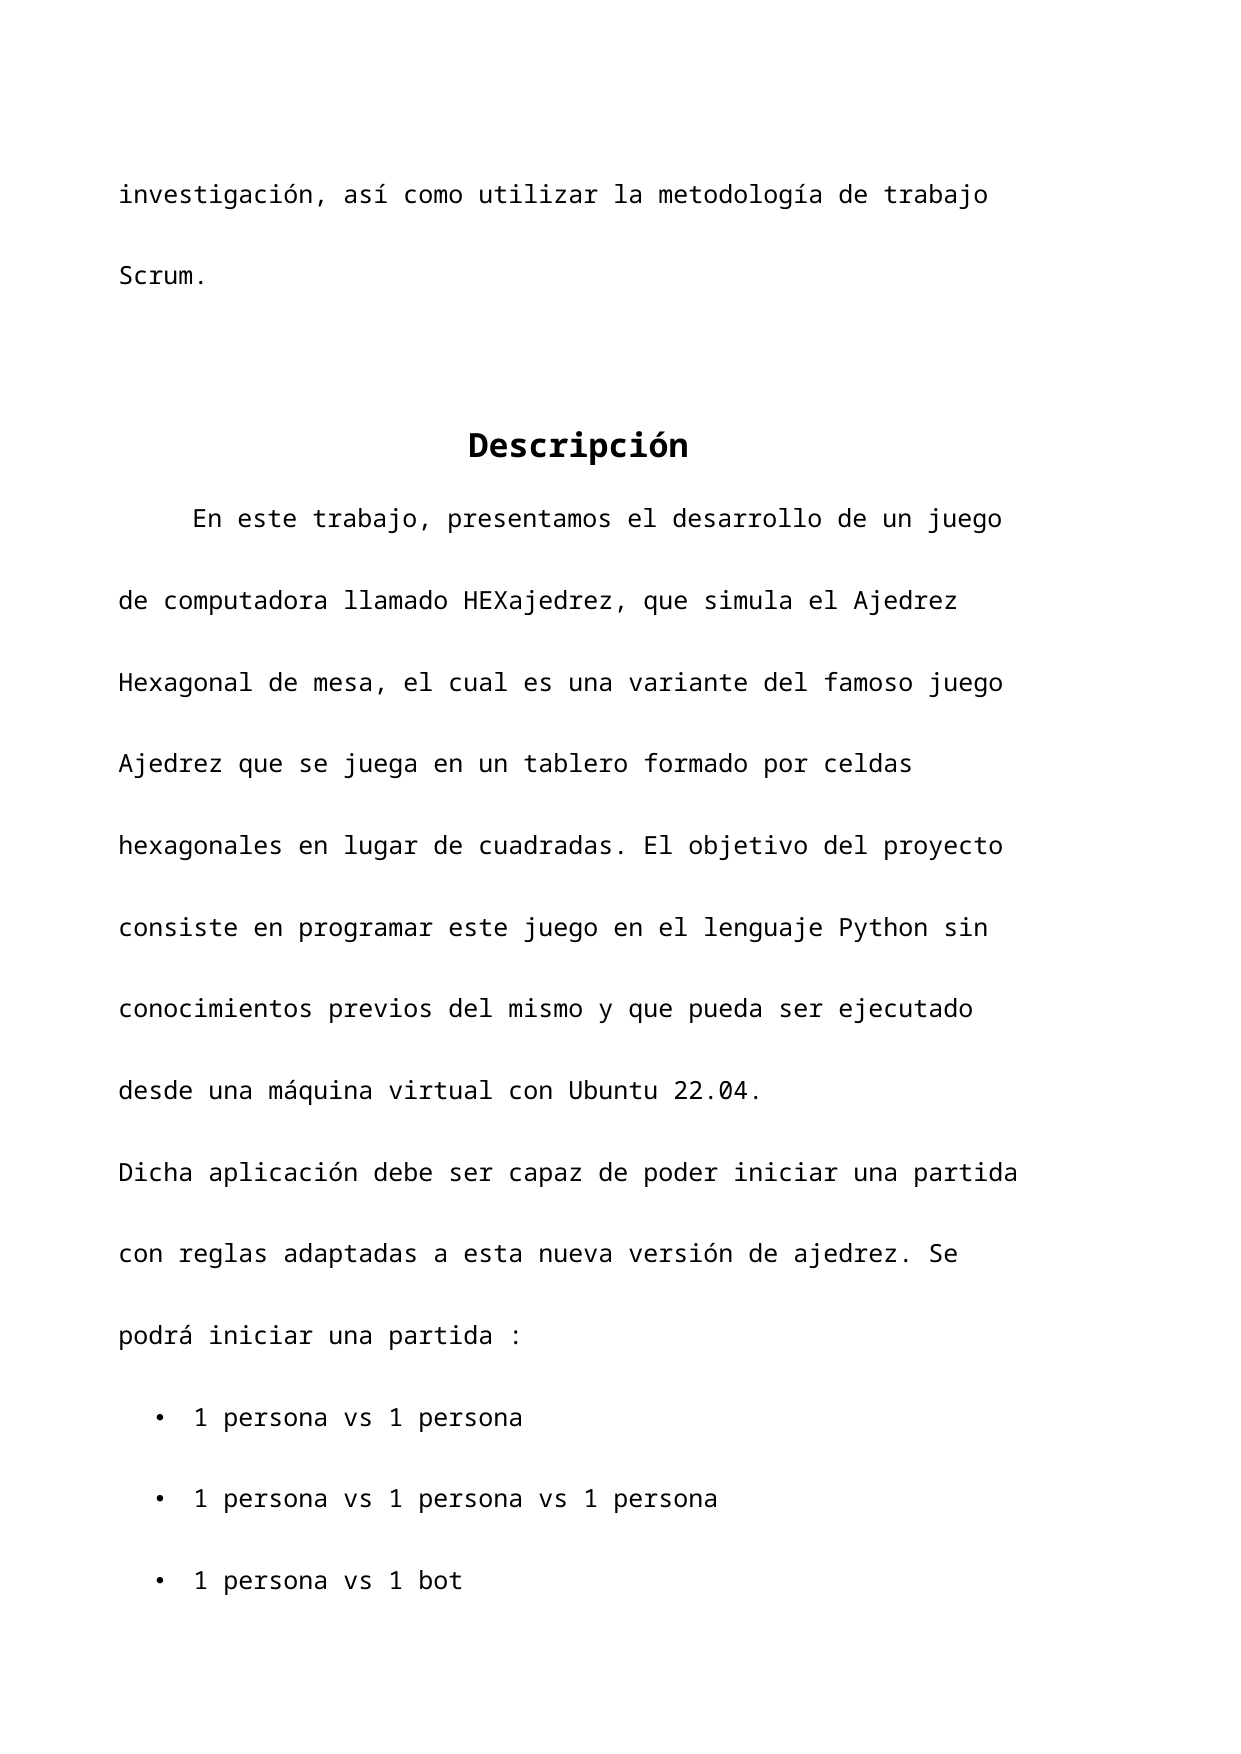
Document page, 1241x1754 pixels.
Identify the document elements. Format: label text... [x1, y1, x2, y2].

text En este trabajo, presentamos el desarrollo de un juego de computadora llamado HEXajedrez, que simula el Ajedrez Hexagonal de mesa, el cual es una variante del famoso juego Ajedrez que se juega en un tablero formado por celdas hexagonales en lugar de cuadradas. El objetivo del proyecto consiste en programar este juego en el lenguaje Python sin conocimientos previos del mismo y que pueda ser ejecutado desde una máquina virtual con Ubuntu 22.04. [118, 501, 1038, 1107]
list 1 persona vs 1 persona vs 1 persona [156, 1481, 1038, 1515]
list 1 persona vs 1 persona [156, 1399, 1038, 1433]
text investigación, así como utilizar la metodología de trabajo Scrum. [118, 176, 1038, 292]
text Dicha aplicación debe ser capaz de poder iniciar una partida con reglas adaptadas a esta nueva versión de ajedrez. Se podrá iniciar una partida : [118, 1154, 1038, 1352]
list 1 persona vs 1 bot [156, 1562, 1038, 1597]
text Descripción [118, 421, 1038, 467]
